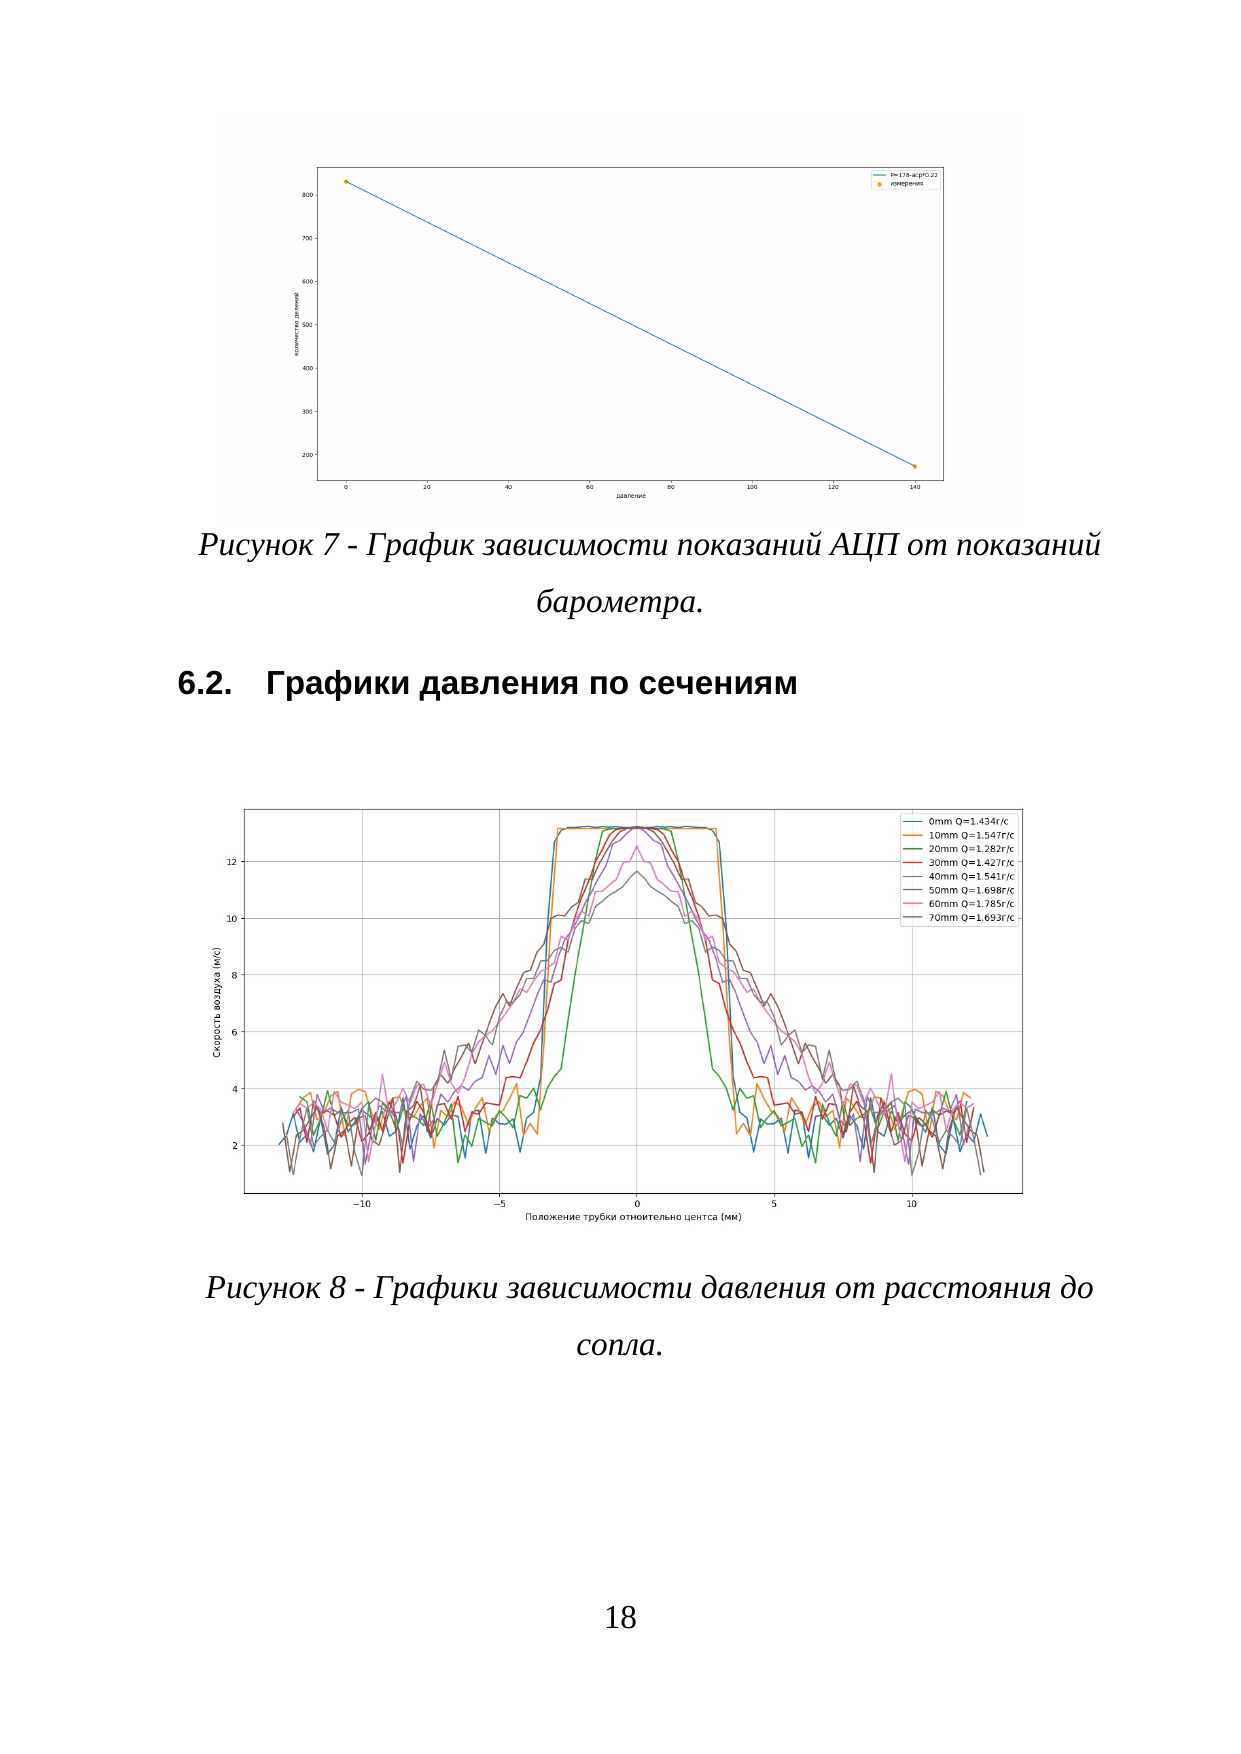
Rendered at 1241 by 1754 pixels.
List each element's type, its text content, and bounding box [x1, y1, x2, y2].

text Рисунок 7 - График зависимости показаний АЦП от показаний барометра. [118, 118, 1122, 620]
picture [216, 118, 1024, 525]
picture [118, 750, 1123, 1248]
text Рисунок 8 - Графики зависимости давления от расстояния до сопла. [118, 1248, 1122, 1363]
subtitle Графики давления по сечениям [118, 663, 1122, 701]
